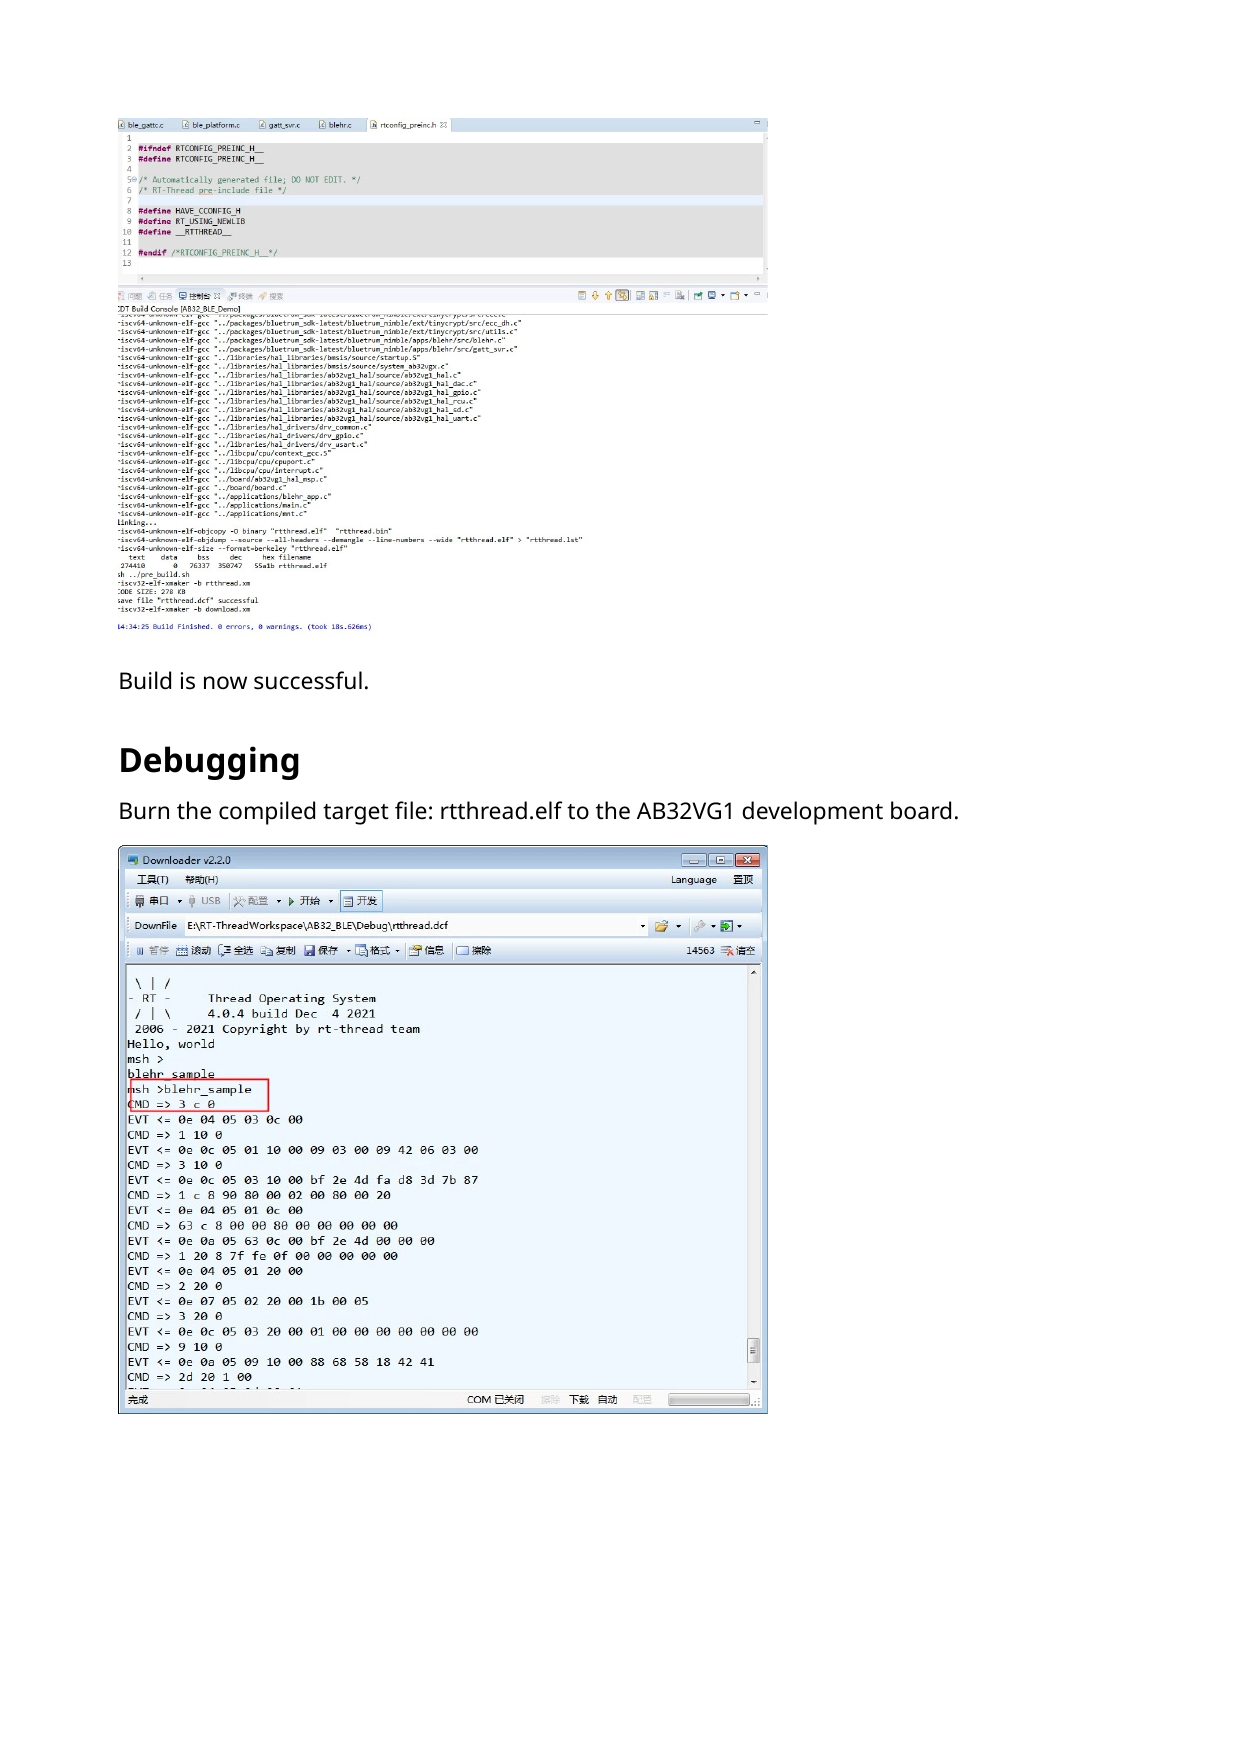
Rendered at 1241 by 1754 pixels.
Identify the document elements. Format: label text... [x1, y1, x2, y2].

text Burn the compiled target file: rtthread.elf to the AB32VG1 development board. [118, 794, 1122, 826]
picture [118, 118, 768, 646]
text Build is now successful. [118, 665, 1122, 697]
picture [118, 845, 768, 1414]
subtitle Debugging [118, 737, 1122, 782]
